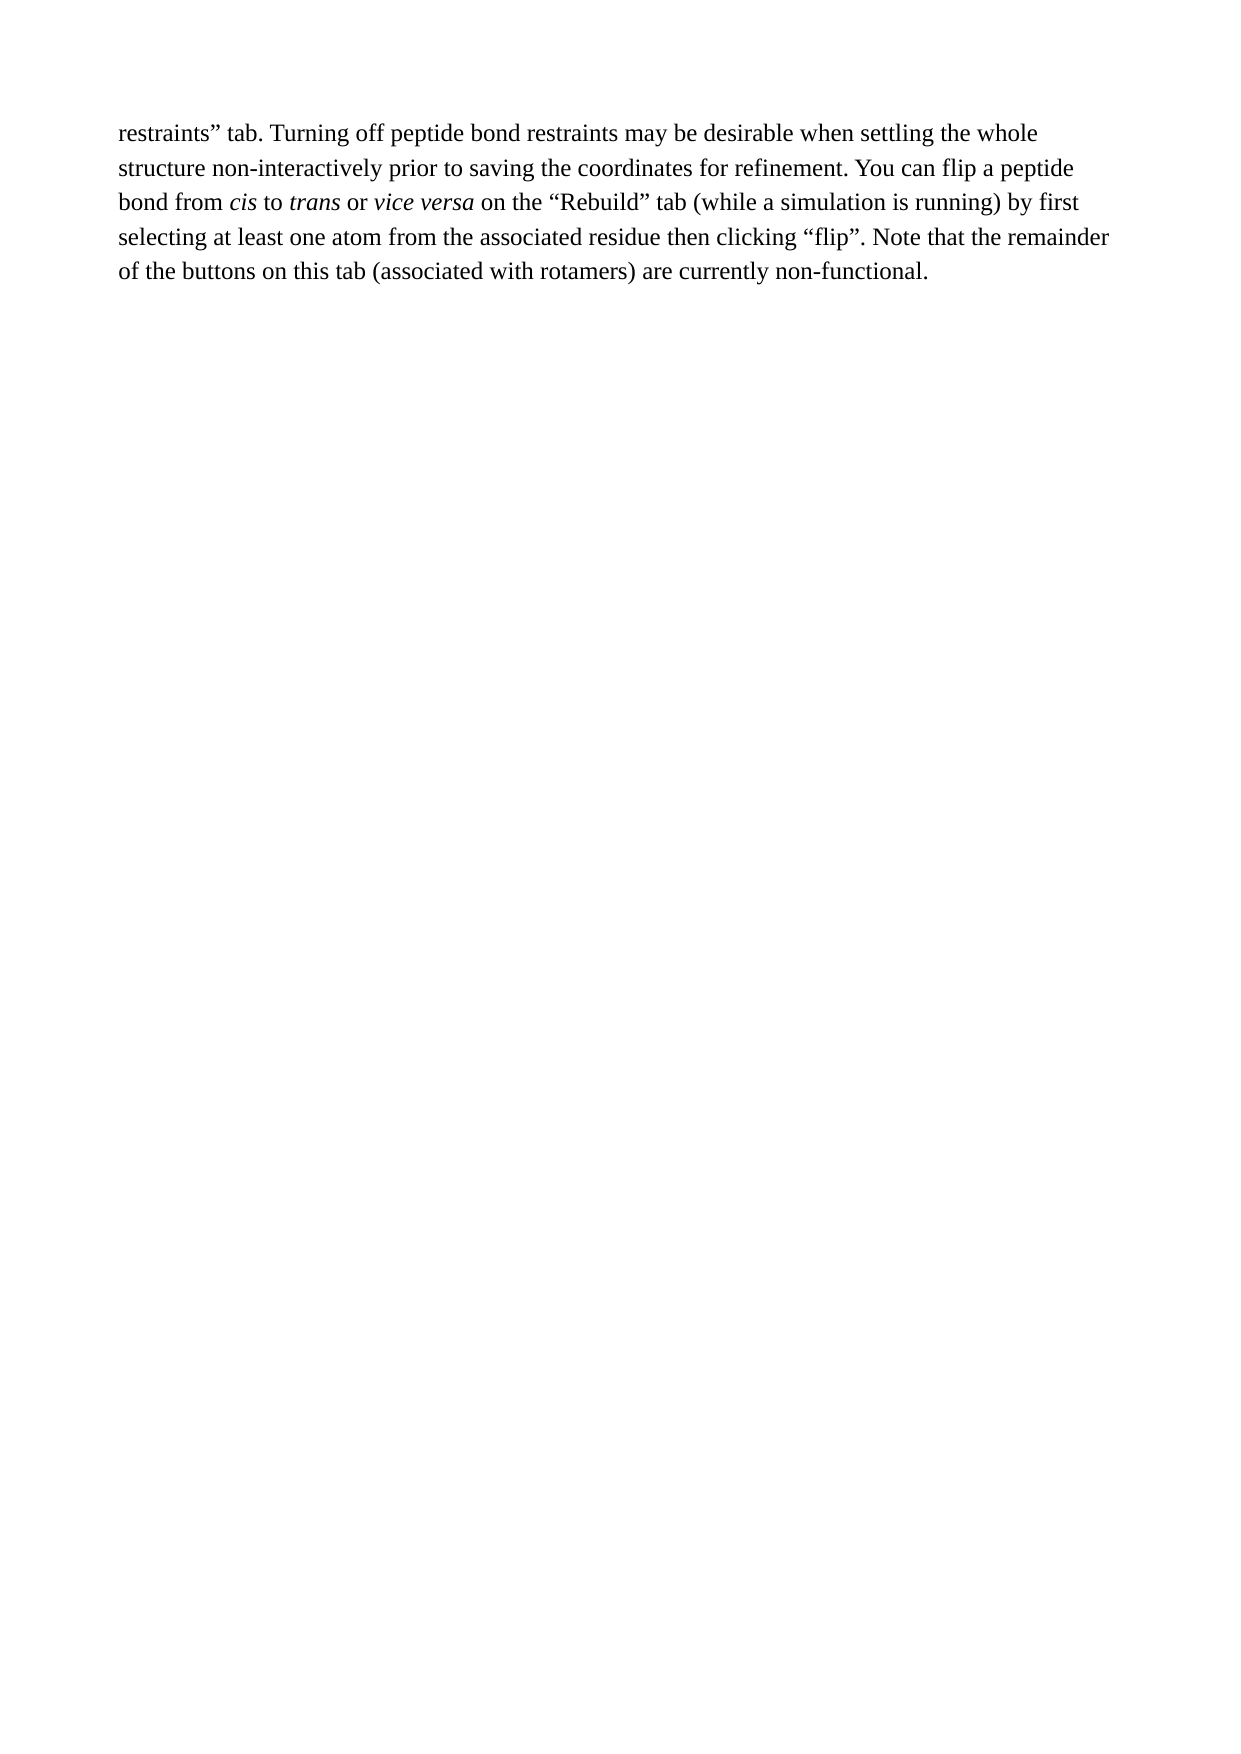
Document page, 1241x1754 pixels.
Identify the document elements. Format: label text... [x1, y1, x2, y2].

text restraints” tab. Turning off peptide bond restraints may be desirable when settling the whole structure non-interactively prior to saving the coordinates for refinement. You can flip a peptide bond from cis to trans or vice versa on the “Rebuild” tab (while a simulation is running) by first selecting at least one atom from the associated residue then clicking “flip”. Note that the remainder of the buttons on this tab (associated with rotamers) are currently non-functional. [118, 118, 1122, 285]
